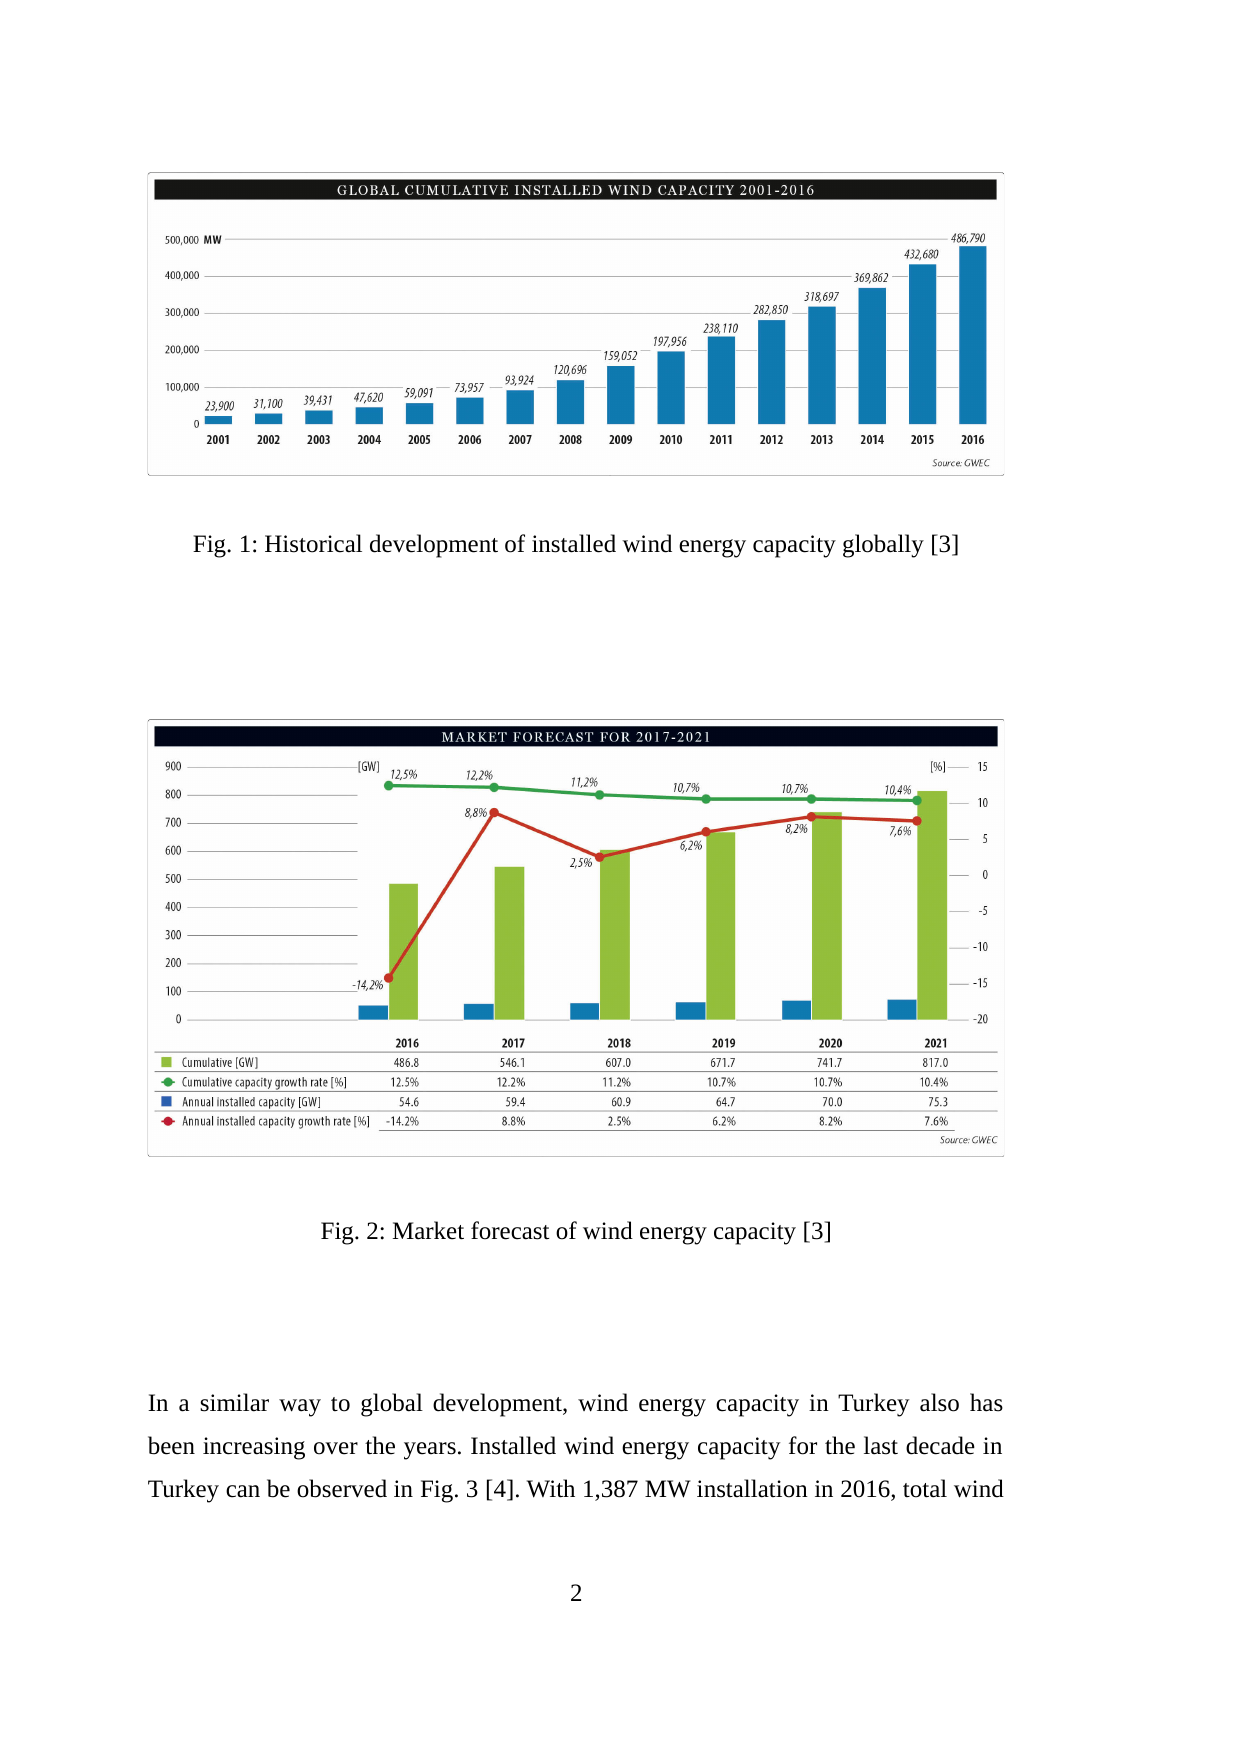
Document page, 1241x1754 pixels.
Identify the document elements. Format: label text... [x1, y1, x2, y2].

text Fig. 1: Historical development of installed wind energy capacity globally [3]⁠ [148, 529, 1004, 558]
picture [147, 172, 1005, 476]
text Fig. 2: Market forecast of wind energy capacity [3]⁠ [148, 1216, 1004, 1244]
text In a similar way to global development, wind energy capacity in Turkey also has been increasing over the years. Installed wind energy capacity for the last decade in Turkey can be observed in Fig. 3 [4]. With 1,387 MW installation in 2016, total wind [148, 1388, 1004, 1503]
picture [147, 719, 1005, 1157]
